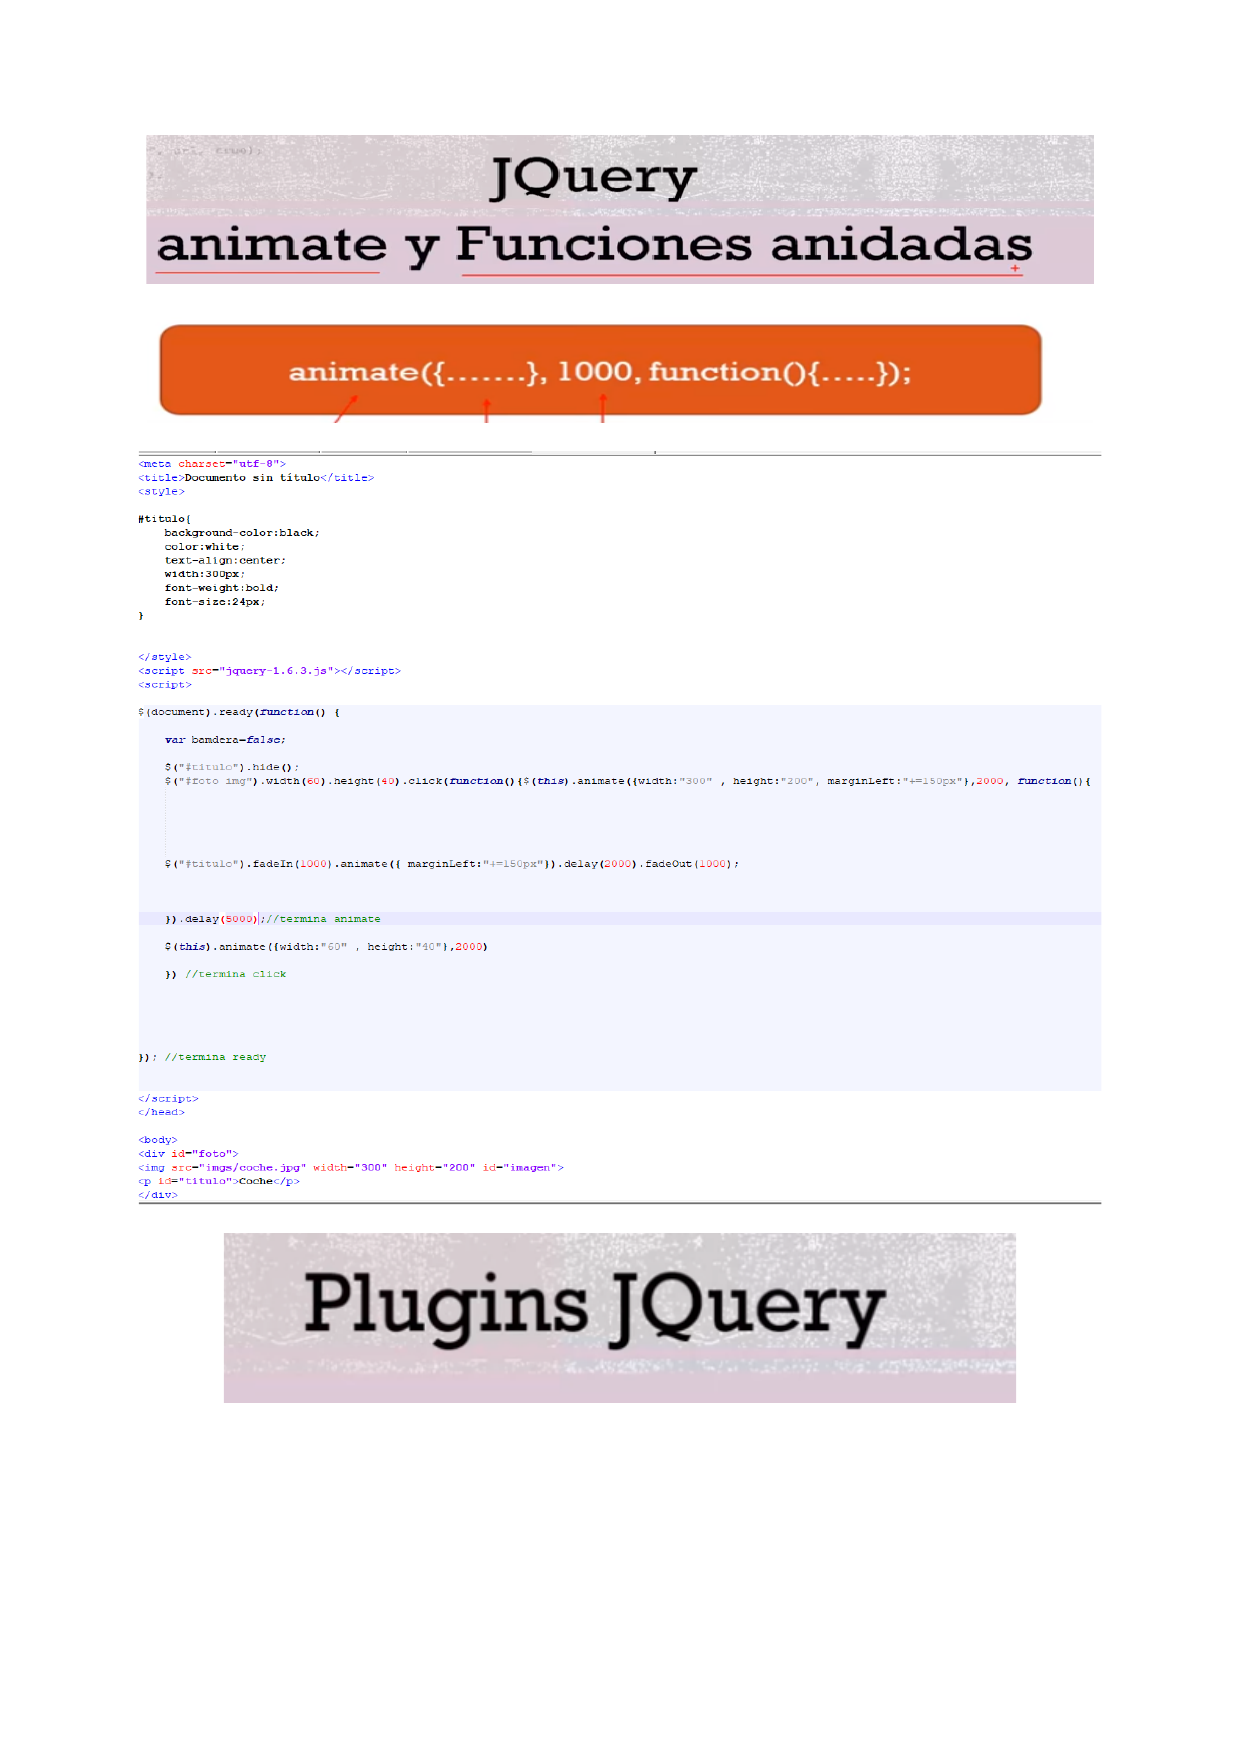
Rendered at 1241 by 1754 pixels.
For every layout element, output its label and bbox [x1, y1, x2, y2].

picture [146, 312, 1094, 423]
picture [223, 1233, 1017, 1403]
picture [146, 135, 1094, 284]
picture [138, 451, 1102, 1205]
